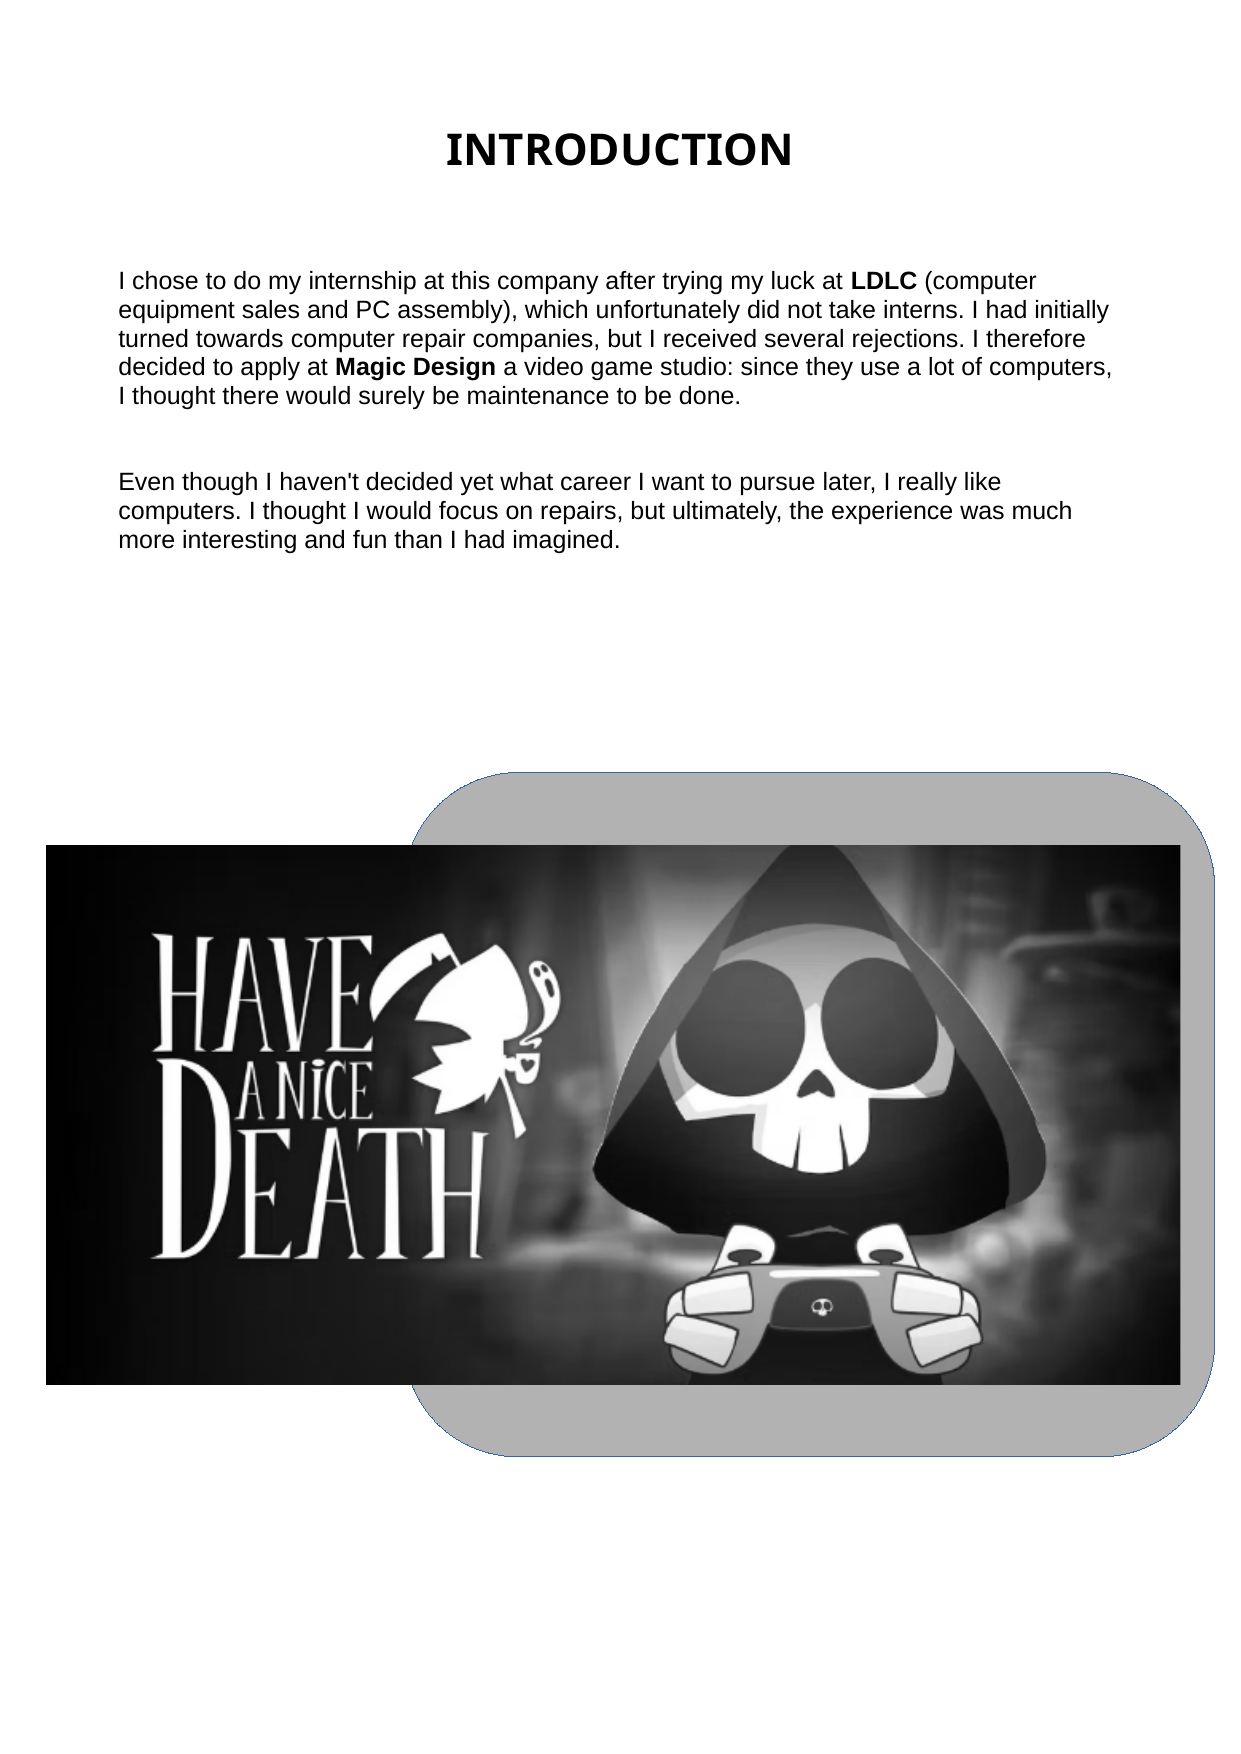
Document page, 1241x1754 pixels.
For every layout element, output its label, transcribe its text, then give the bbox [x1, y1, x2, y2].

text INTRODUCTION [118, 118, 1122, 237]
text Even though I haven't decided yet what career I want to pursue later, I really like computers. I thought I would focus on repairs, but ultimately, the experience was much more interesting and fun than I had imagined. [118, 410, 1122, 553]
text I chose to do my internship at this company after trying my luck at LDLC (computer equipment sales and PC assembly), which unfortunately did not take interns. I had initially turned towards computer repair companies, but I received several rejections. I therefore decided to apply at Magic Design a video game studio: since they use a lot of computers, I thought there would surely be maintenance to be done. [118, 266, 1122, 410]
